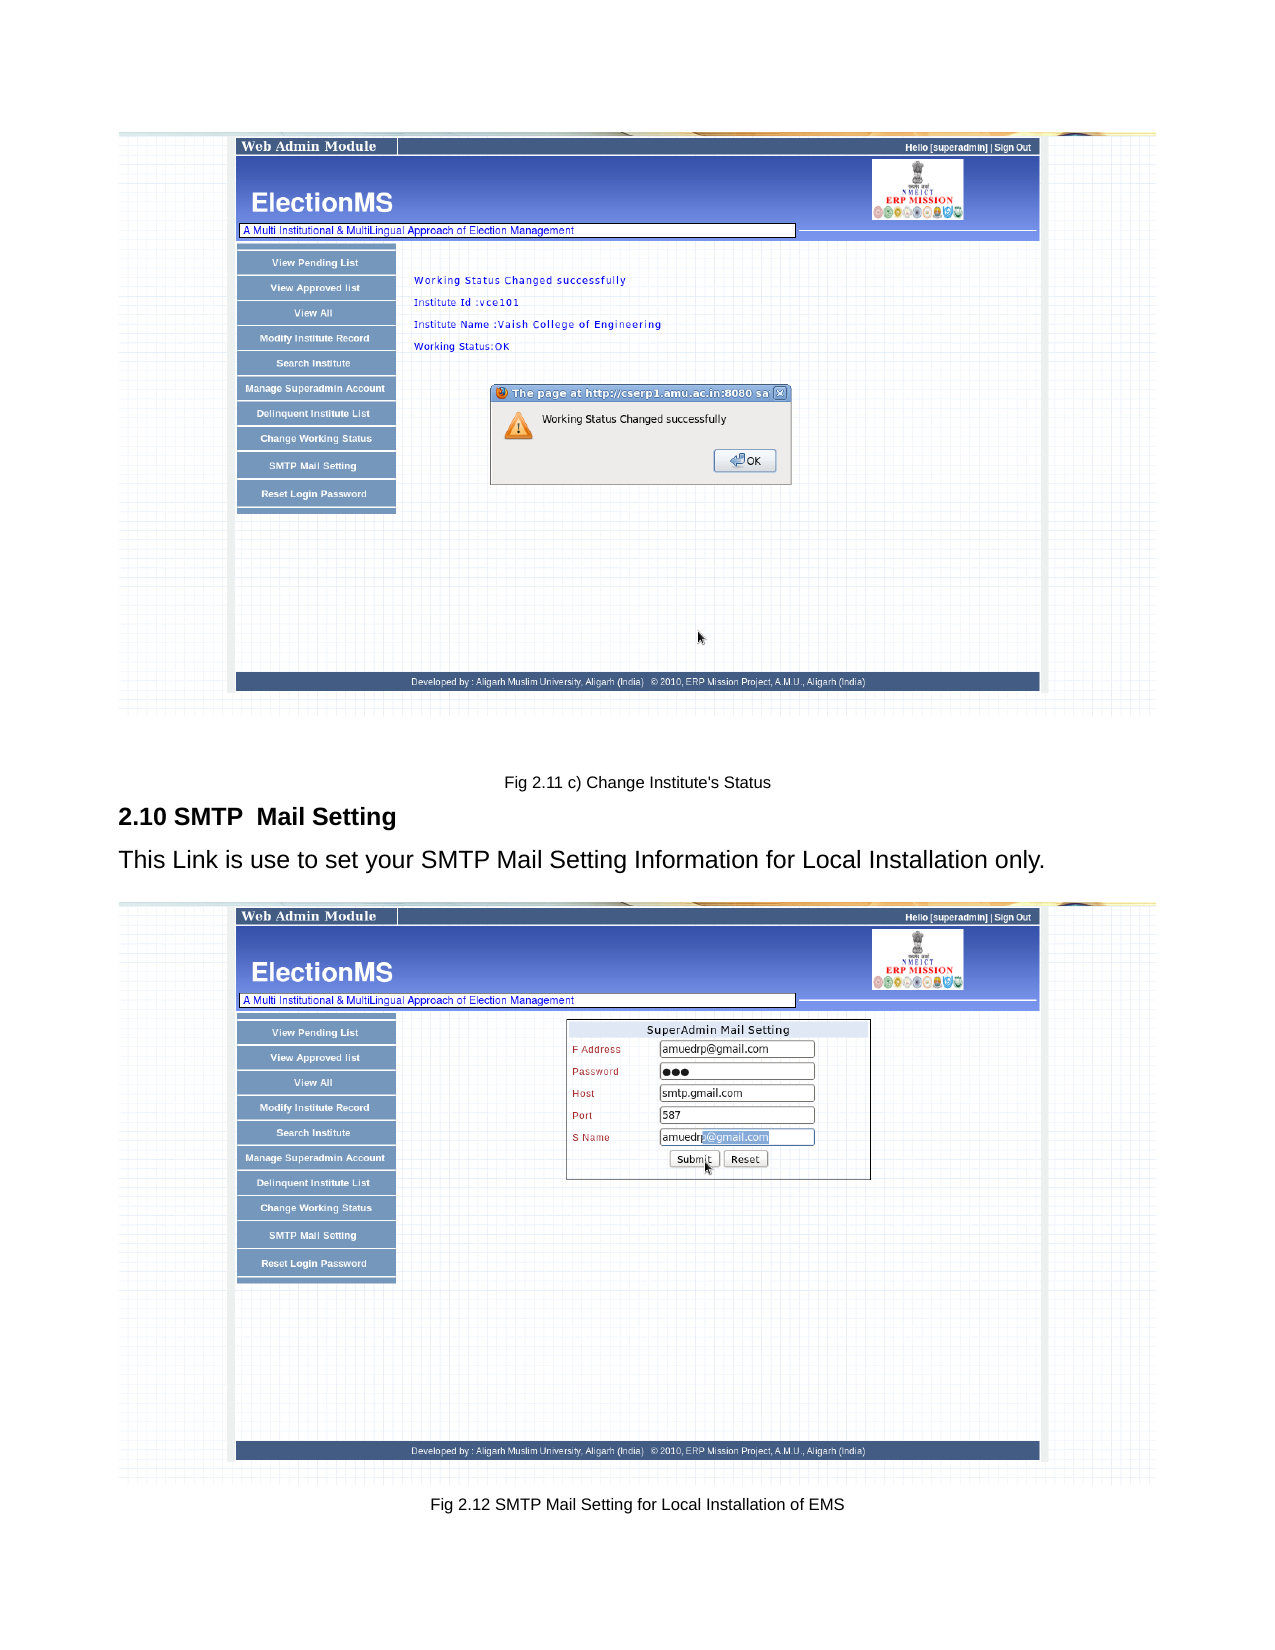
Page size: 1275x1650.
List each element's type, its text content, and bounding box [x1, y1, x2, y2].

text [118, 888, 1157, 902]
text 2.10 SMTP Mail Setting [118, 801, 1157, 830]
text Fig 2.12 SMTP Mail Setting for Local Installation of EMS [118, 1485, 1157, 1513]
picture [118, 902, 1157, 1485]
text This Link is use to set your SMTP Mail Setting Information for Local Installation only. [118, 844, 1157, 873]
picture [118, 132, 1157, 716]
text Fig 2.11 c) Change Institute's Status [118, 773, 1157, 792]
